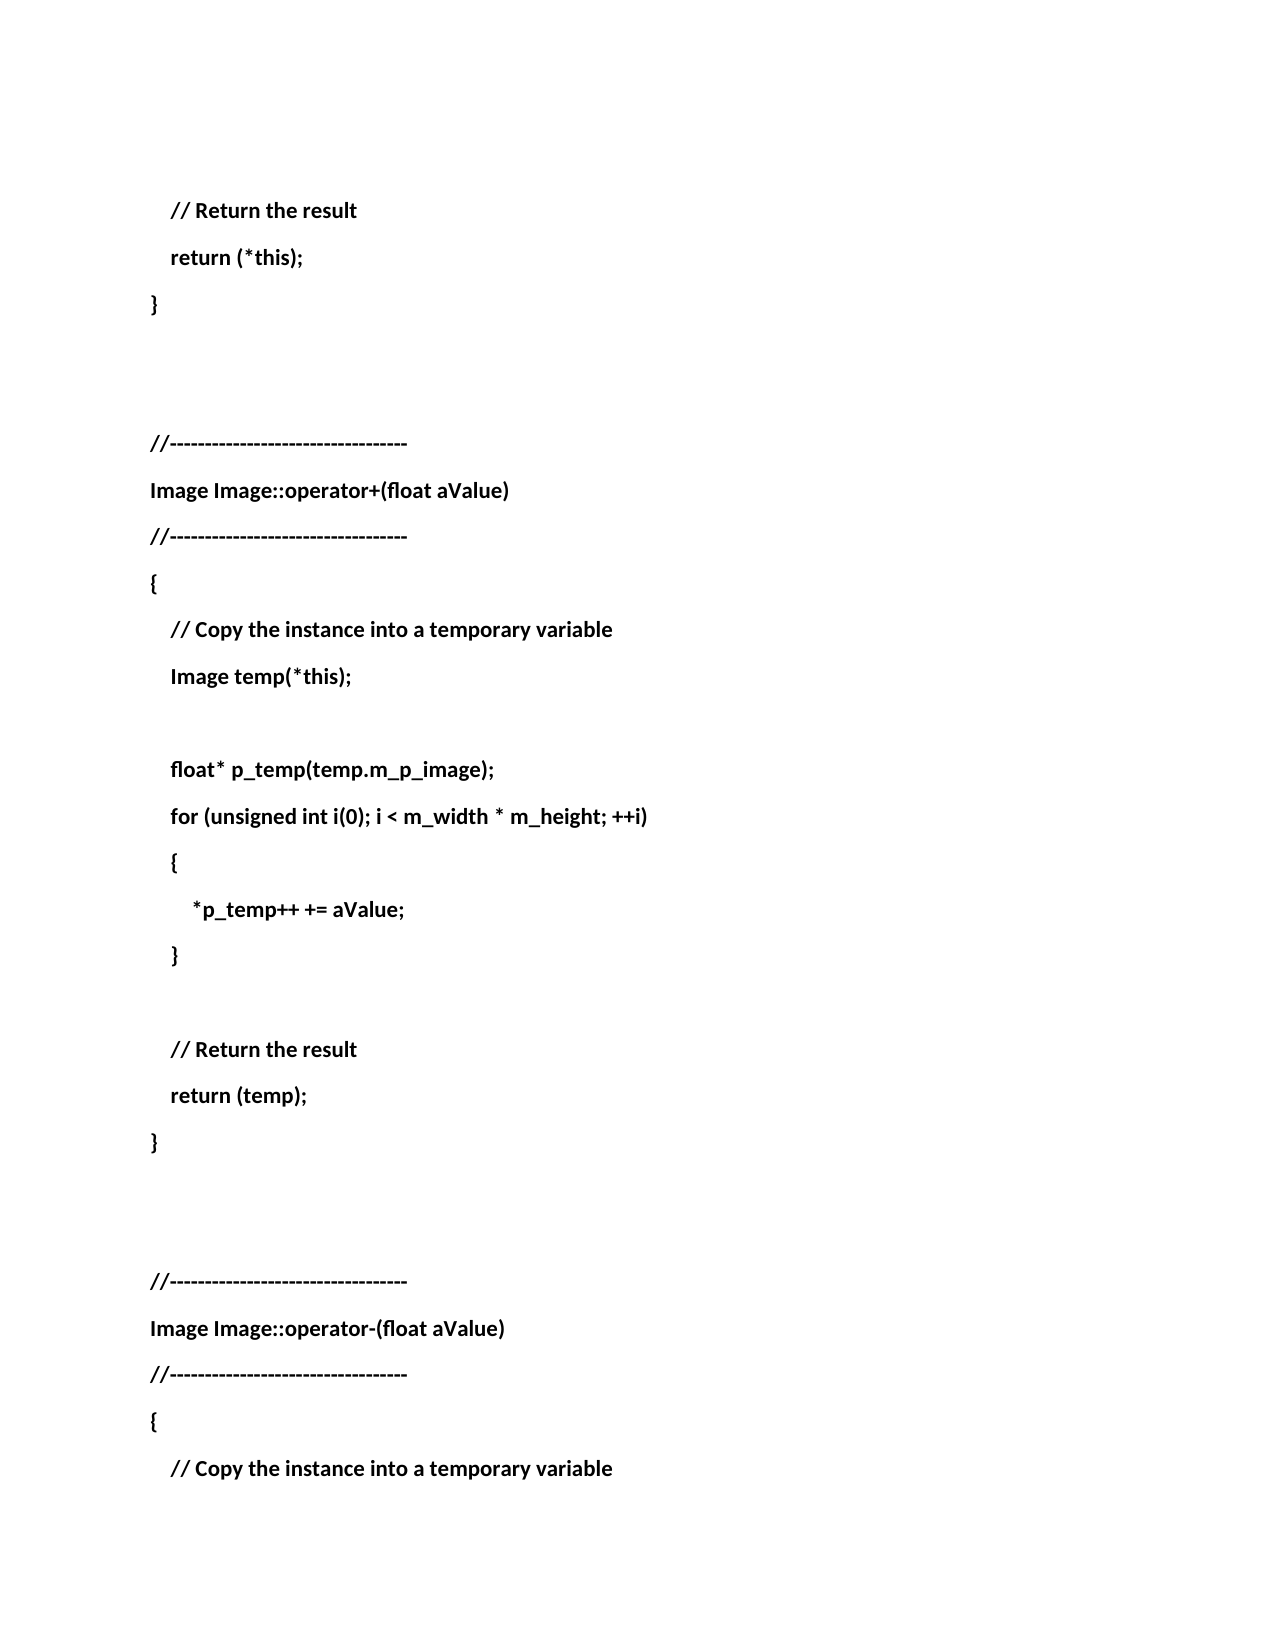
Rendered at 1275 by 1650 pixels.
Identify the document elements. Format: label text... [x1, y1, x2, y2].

text //---------------------------------- [150, 1361, 1125, 1389]
text Image Image::operator-(float aValue) [150, 1314, 1125, 1342]
text Image Image::operator+(float aValue) [150, 476, 1125, 504]
text // Return the result [150, 1035, 1125, 1063]
text float* p_temp(temp.m_p_image); [150, 755, 1125, 783]
text { [150, 569, 1125, 597]
text { [150, 1407, 1125, 1435]
text //---------------------------------- [150, 429, 1125, 457]
text //---------------------------------- [150, 1267, 1125, 1296]
text *p_temp++ += aValue; [150, 895, 1125, 923]
text } [150, 942, 1125, 969]
text // Return the result [150, 197, 1125, 224]
text // Copy the instance into a temporary variable [150, 1454, 1125, 1482]
text //---------------------------------- [150, 522, 1125, 551]
text return (temp); [150, 1081, 1125, 1109]
text for (unsigned int i(0); i < m_width * m_height; ++i) [150, 802, 1125, 830]
text { [150, 848, 1125, 876]
text return (*this); [150, 243, 1125, 271]
text } [150, 1128, 1125, 1156]
text } [150, 290, 1125, 318]
text Image temp(*this); [150, 662, 1125, 690]
text // Copy the instance into a temporary variable [150, 616, 1125, 644]
